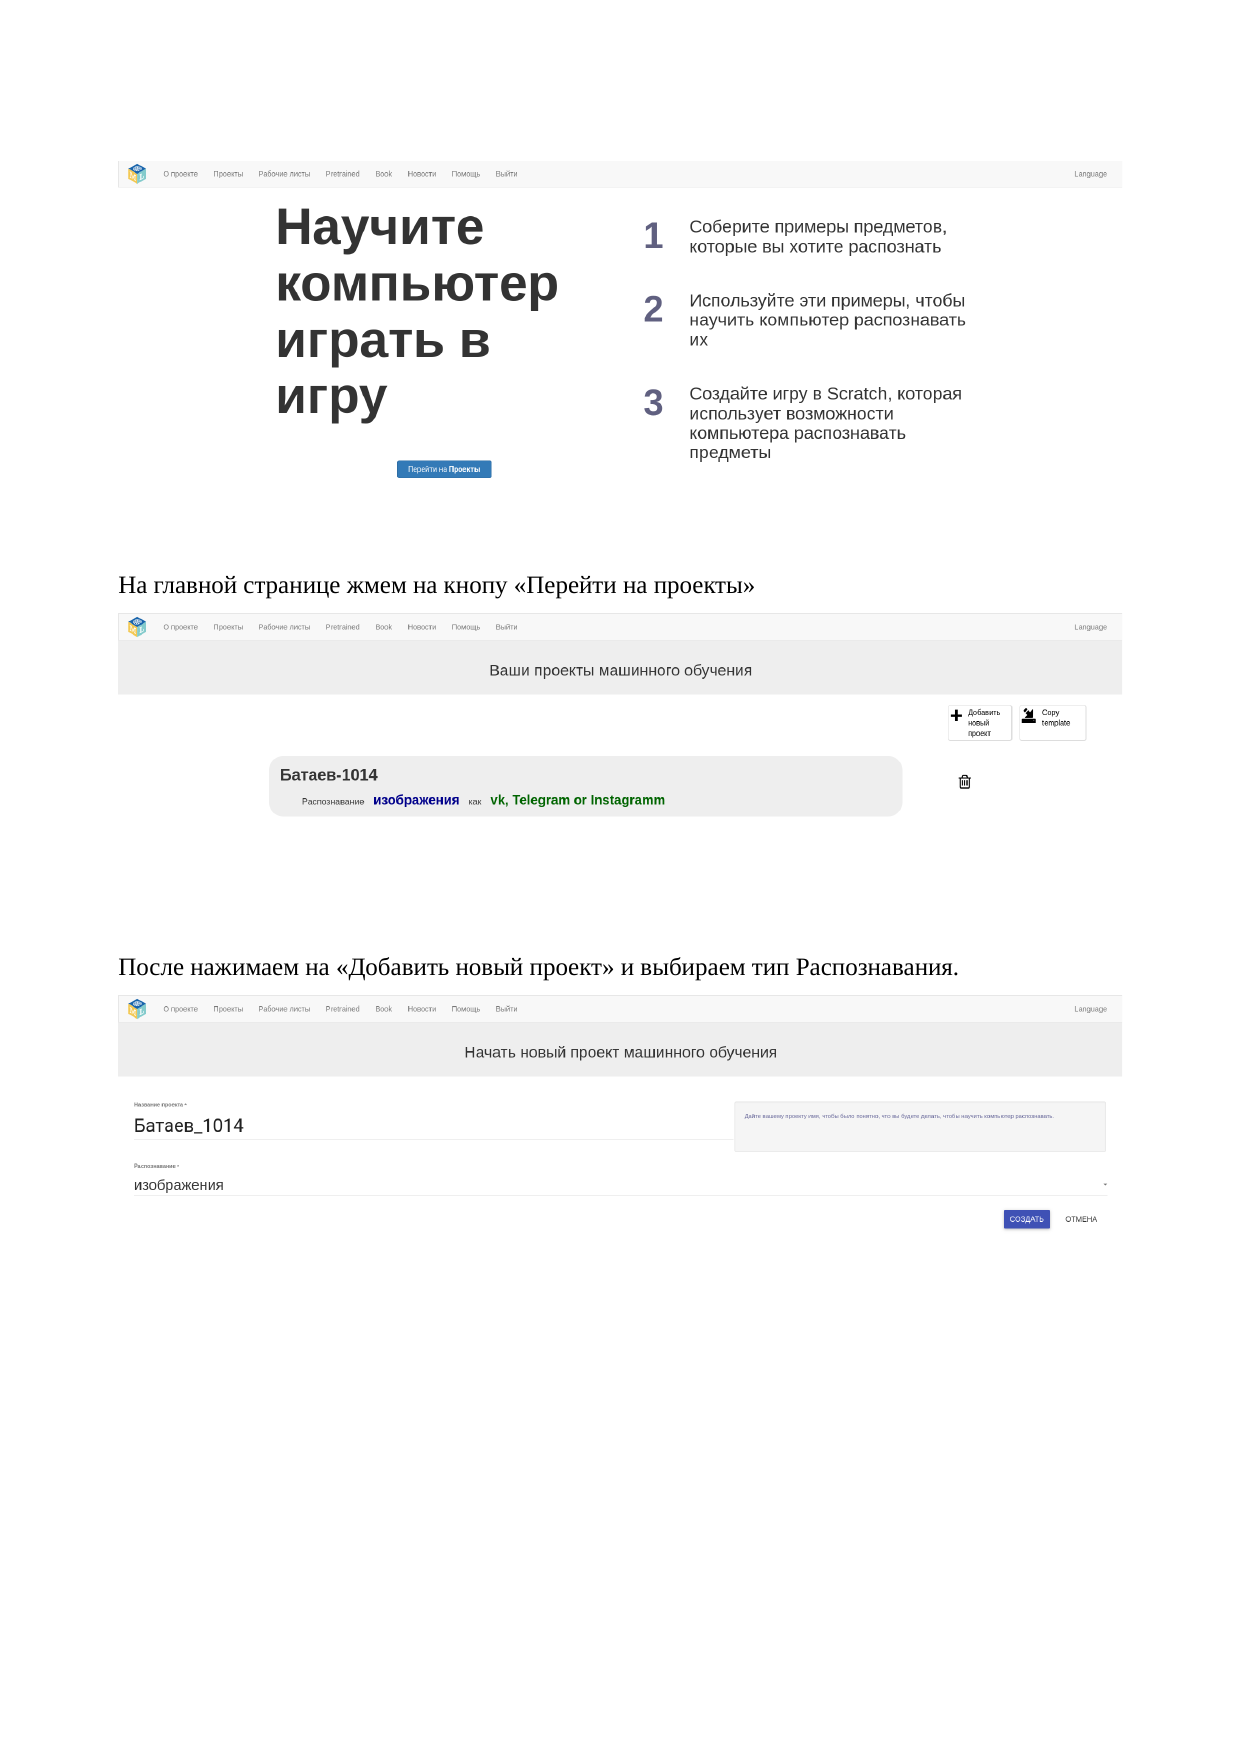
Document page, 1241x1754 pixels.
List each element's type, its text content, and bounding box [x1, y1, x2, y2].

text На главной странице жмем на кнопу «Перейти на проекты» [118, 571, 1122, 599]
text После нажимаем на «Добавить новый проект» и выбираем тип Распознавания. [118, 952, 1122, 981]
picture [118, 995, 1123, 1314]
picture [118, 161, 1123, 514]
